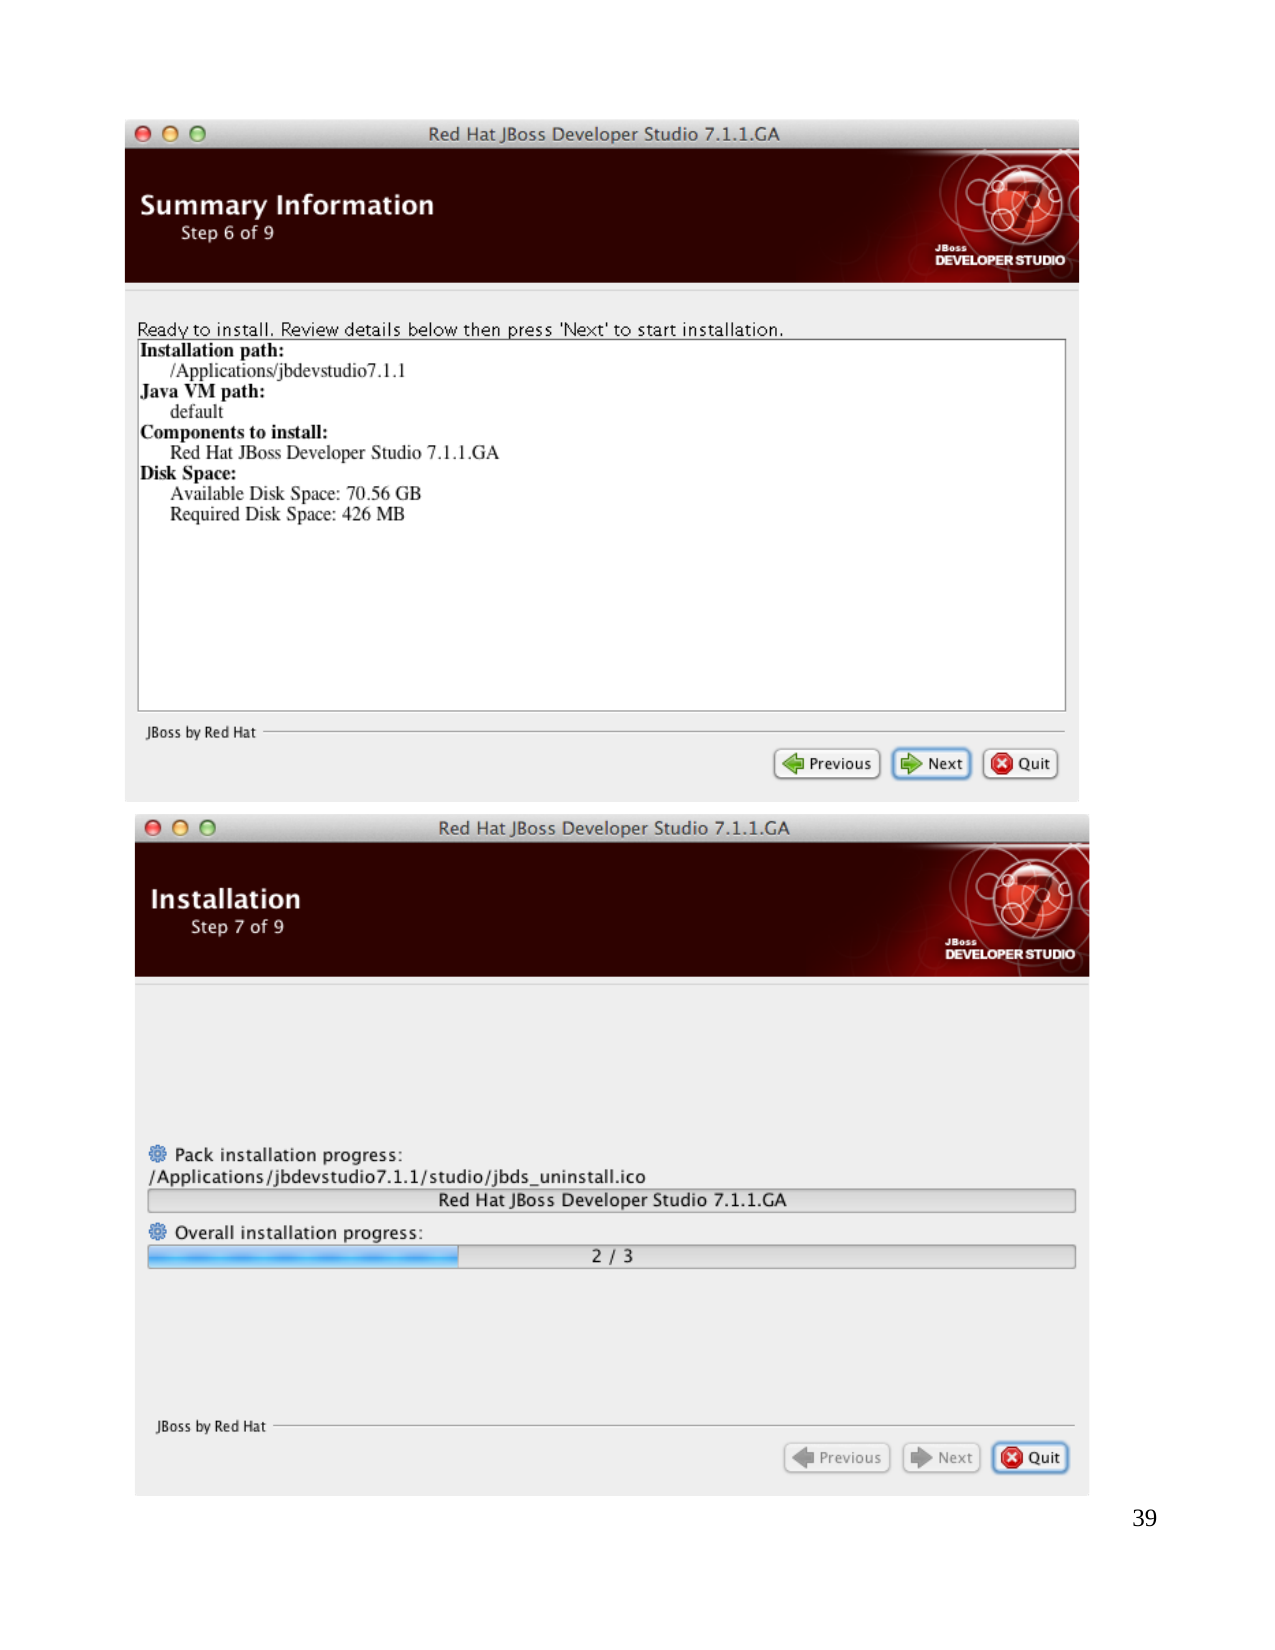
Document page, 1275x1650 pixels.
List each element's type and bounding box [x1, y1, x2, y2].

picture [134, 814, 1090, 1496]
picture [124, 119, 1080, 802]
